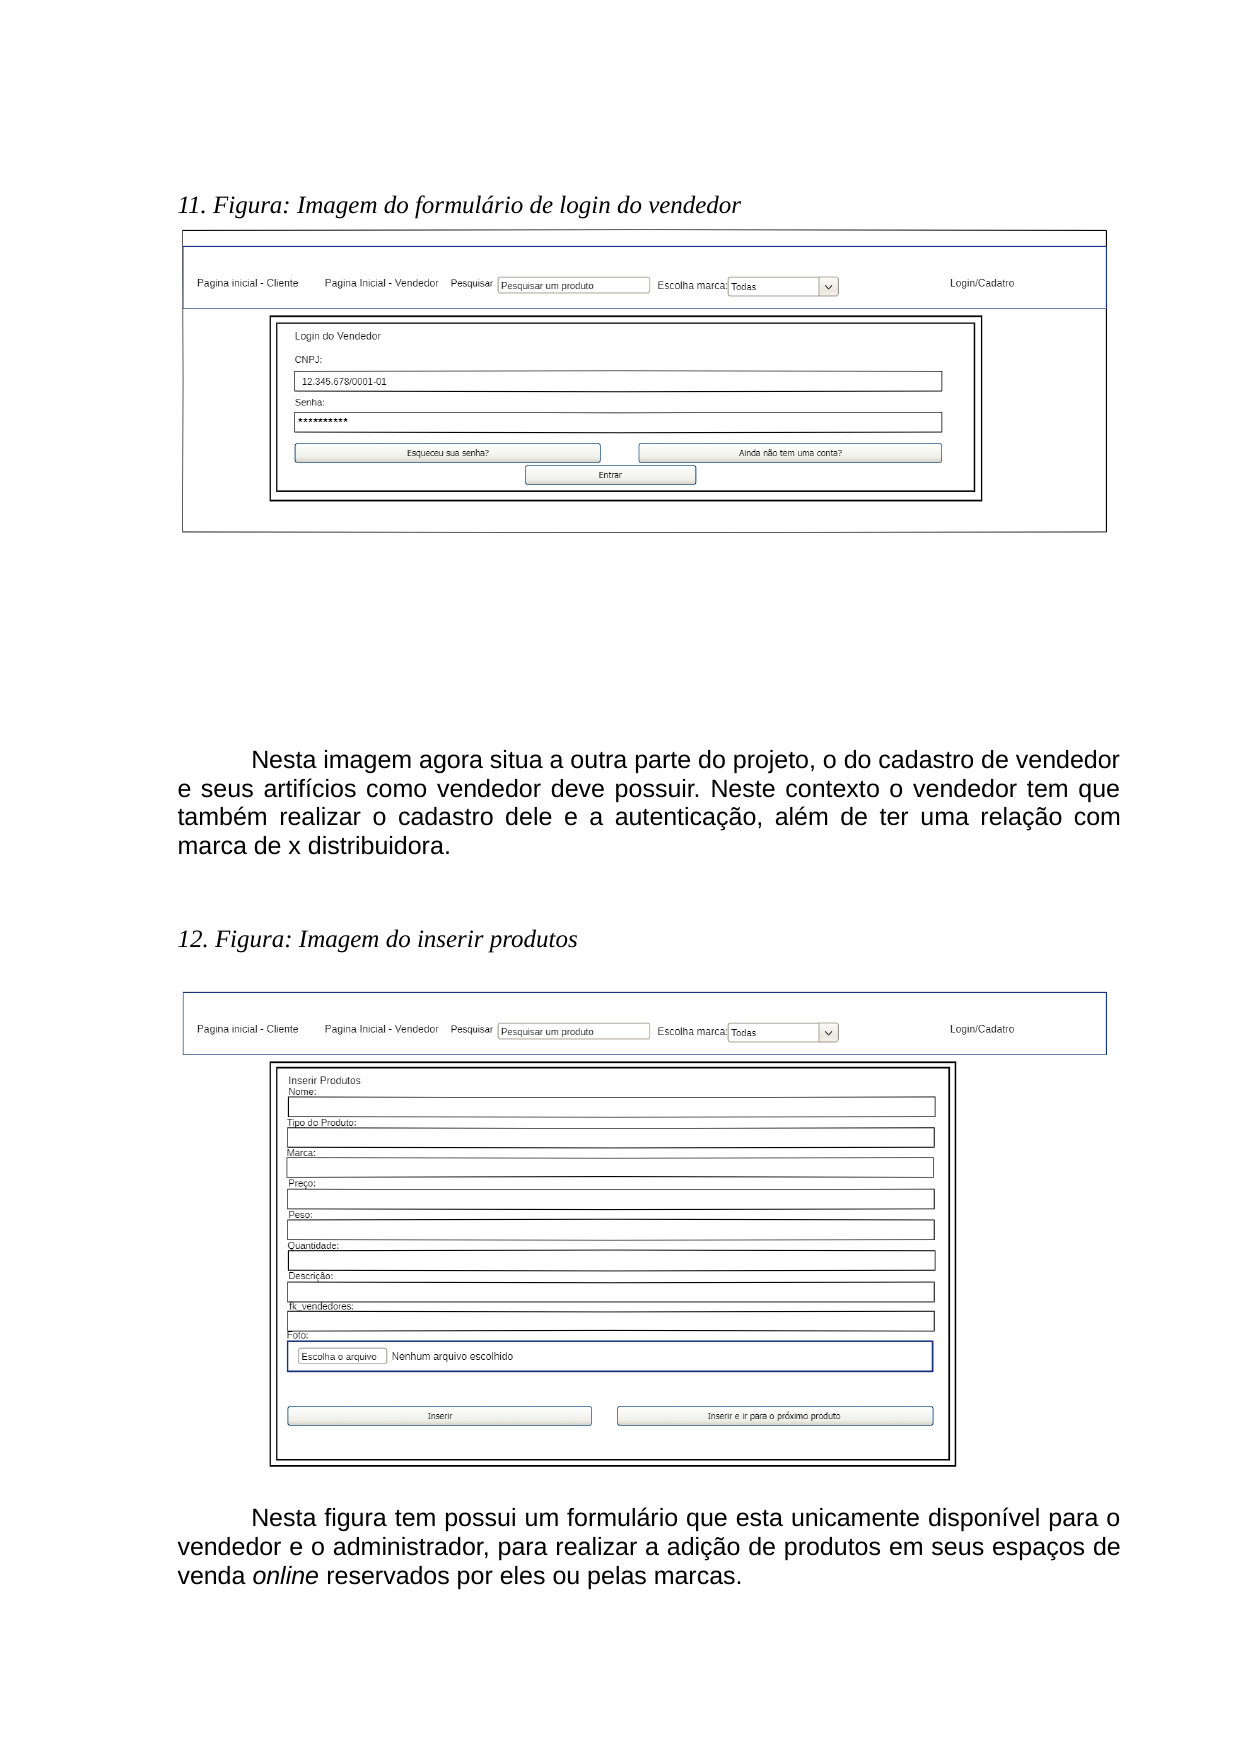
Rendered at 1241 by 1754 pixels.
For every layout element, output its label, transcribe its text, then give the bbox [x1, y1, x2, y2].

text 12. Figura: Imagem do inserir produtos [177, 924, 1122, 952]
text Nesta imagem agora situa a outra parte do projeto, o do cadastro de vendedor e seus artifícios como vendedor deve possuir. Neste contexto o vendedor tem que também realizar o cadastro dele e a autenticação, além de ter uma relação com marca de x distribuidora. [177, 745, 1122, 860]
text 11. Figura: Imagem do formulário de login do vendedor [177, 190, 1122, 218]
picture [177, 964, 1123, 1475]
text Nesta figura tem possui um formulário que esta unicamente disponível para o vendedor e o administrador, para realizar a adição de produtos em seus espaços de venda online reservados por eles ou pelas marcas. [177, 1503, 1122, 1589]
picture [177, 218, 1123, 729]
